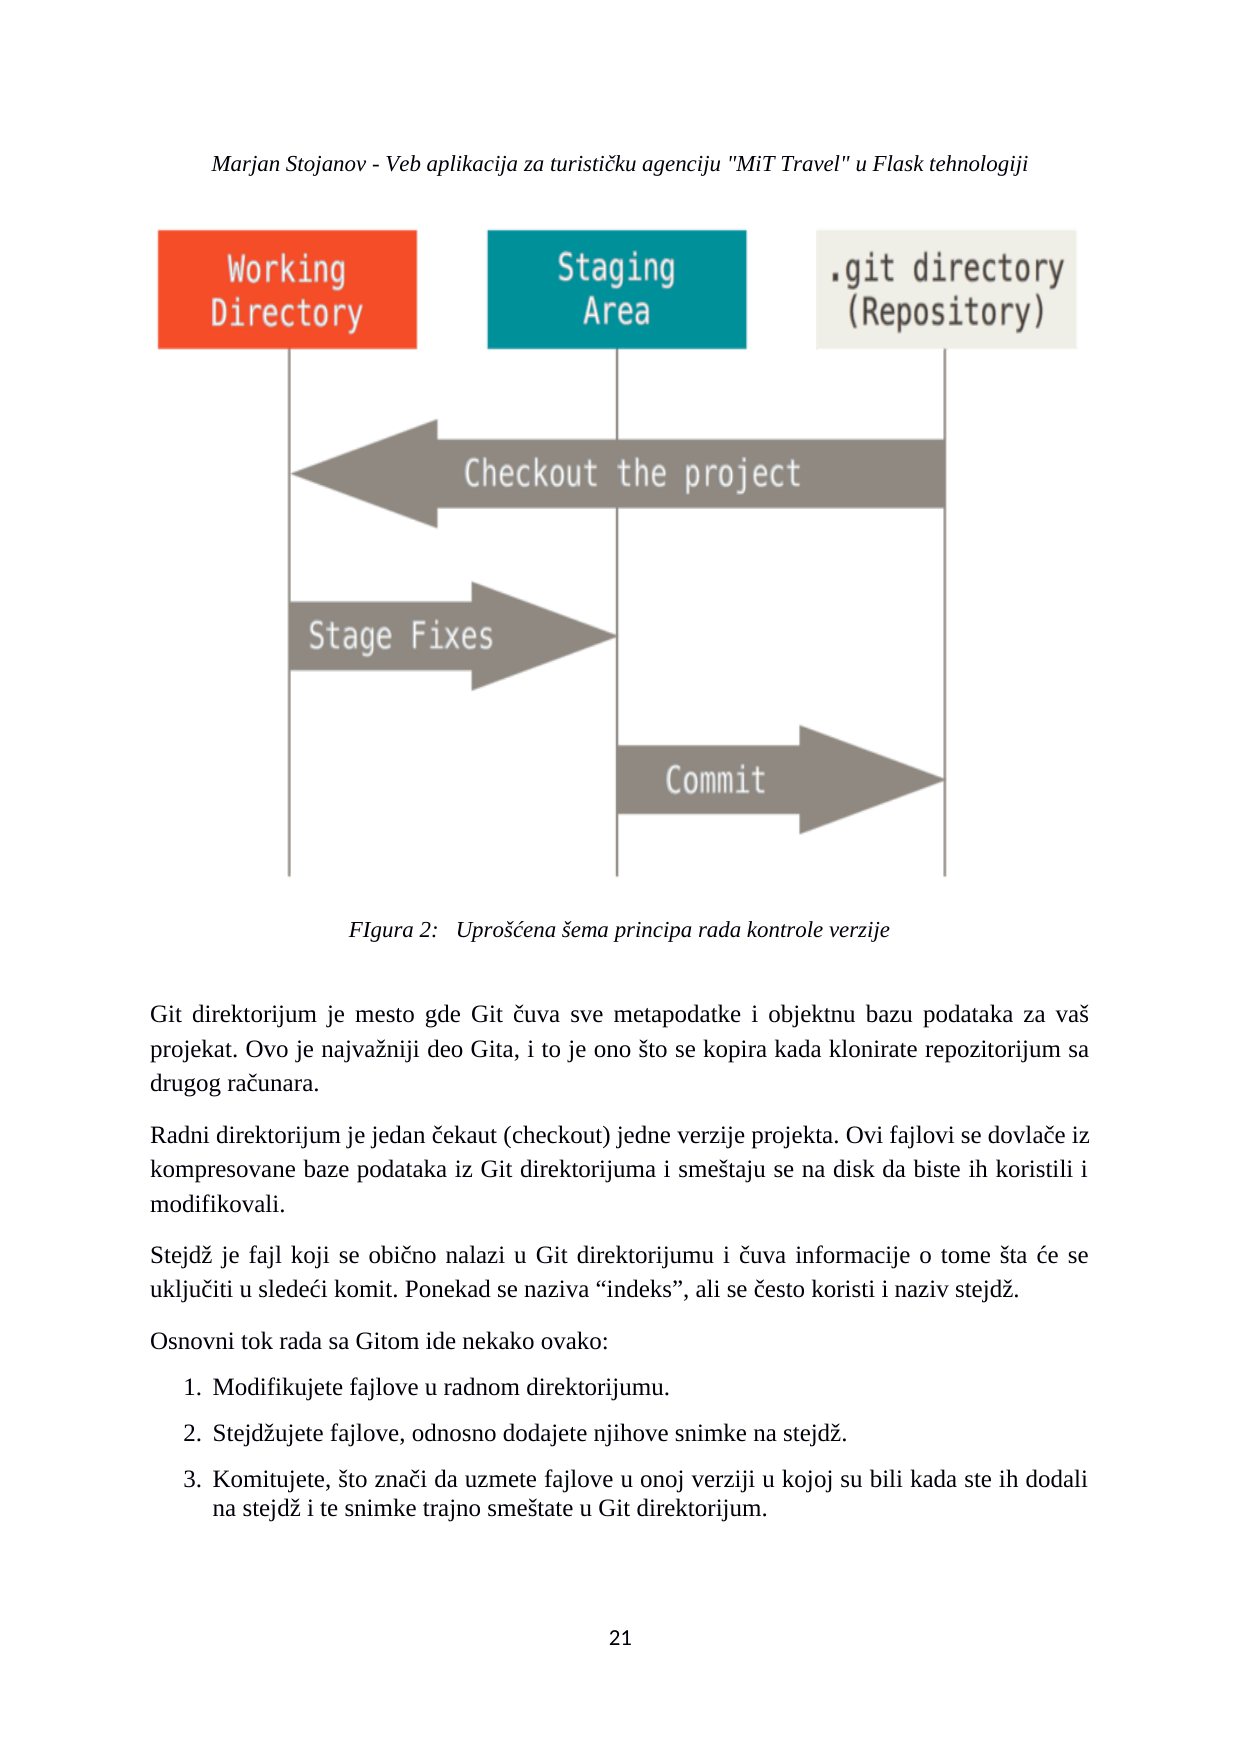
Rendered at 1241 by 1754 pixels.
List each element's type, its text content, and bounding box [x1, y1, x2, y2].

text Stejdž je fajl koji se obično nalazi u Git direktorijumu i čuva informacije o tome šta će se uključiti u sledeći komit. Ponekad se naziva “indeks”, ali se često koristi i naziv stejdž. [150, 1234, 1090, 1303]
text Radni direktorijum je jedan čekaut (checkout) jedne verzije projekta. Ovi fajlovi se dovlače iz kompresovane baze podataka iz Git direktorijuma i smeštaju se na disk da biste ih koristili i modifikovali. [150, 1114, 1090, 1217]
picture [150, 218, 1089, 908]
list Komitujete, što znači da uzmete fajlove u onoj verziji u kojoj su bili kada ste ih dodali na stejdž i te snimke trajno smeštate u Git direktorijum. [183, 1464, 1090, 1521]
text Osnovni tok rada sa Gitom ide nekako ovako: [150, 1321, 1090, 1355]
list Stejdžujete fajlove, odnosno dodajete njihove snimke na stejdž. [183, 1418, 1090, 1447]
text Git direktorijum je mesto gde Git čuva sve metapodatke i objektnu bazu podataka za vaš projekat. Ovo je najvažniji deo Gita, i to je ono što se kopira kada klonirate repozitorijum sa drugog računara. [150, 994, 1090, 1097]
list Modifikujete fajlove u radnom direktorijumu. [183, 1372, 1090, 1401]
text FIgura 2: Uprošćena šema principa rada kontrole verzije [150, 908, 1089, 942]
